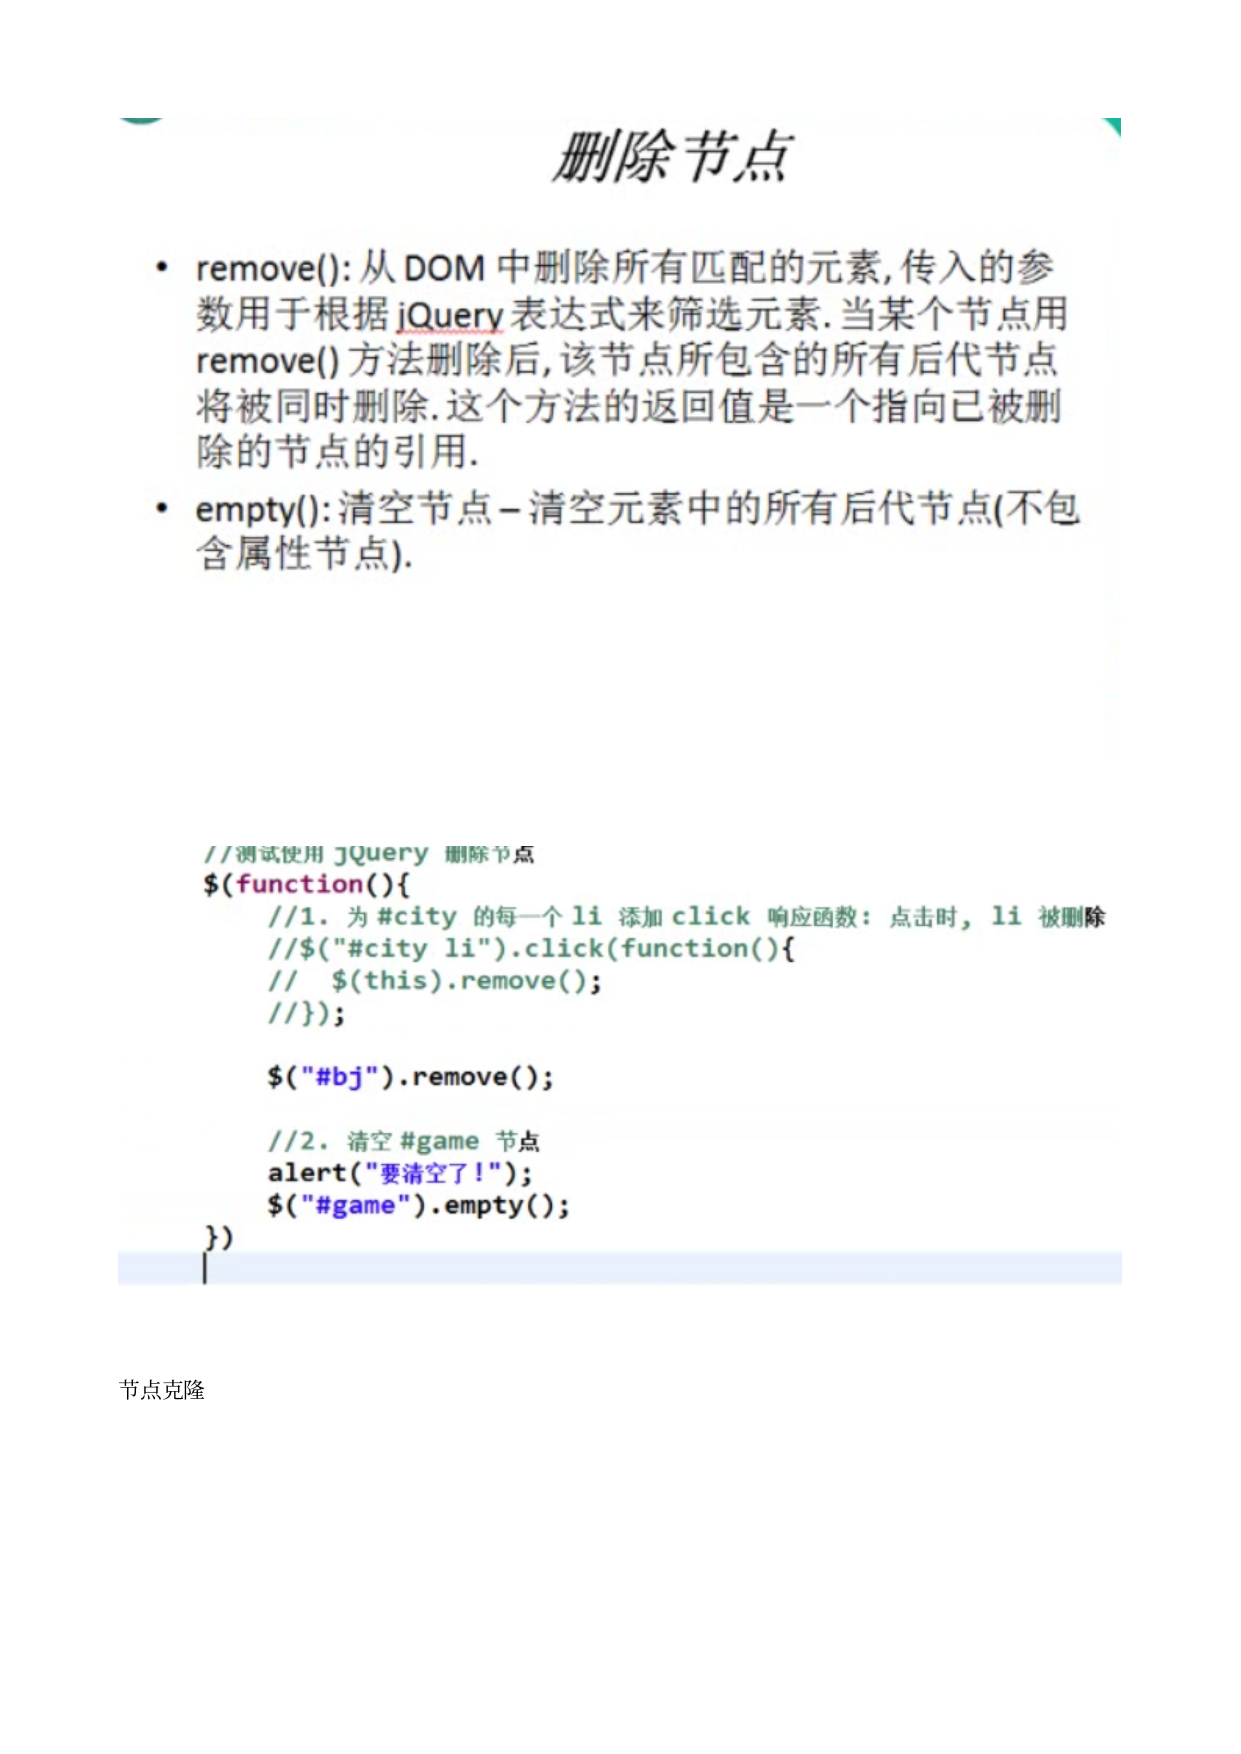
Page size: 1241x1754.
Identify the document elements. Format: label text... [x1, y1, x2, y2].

picture [118, 846, 1123, 1287]
text 节点克隆 [118, 1373, 1122, 1405]
picture [119, 118, 1121, 761]
